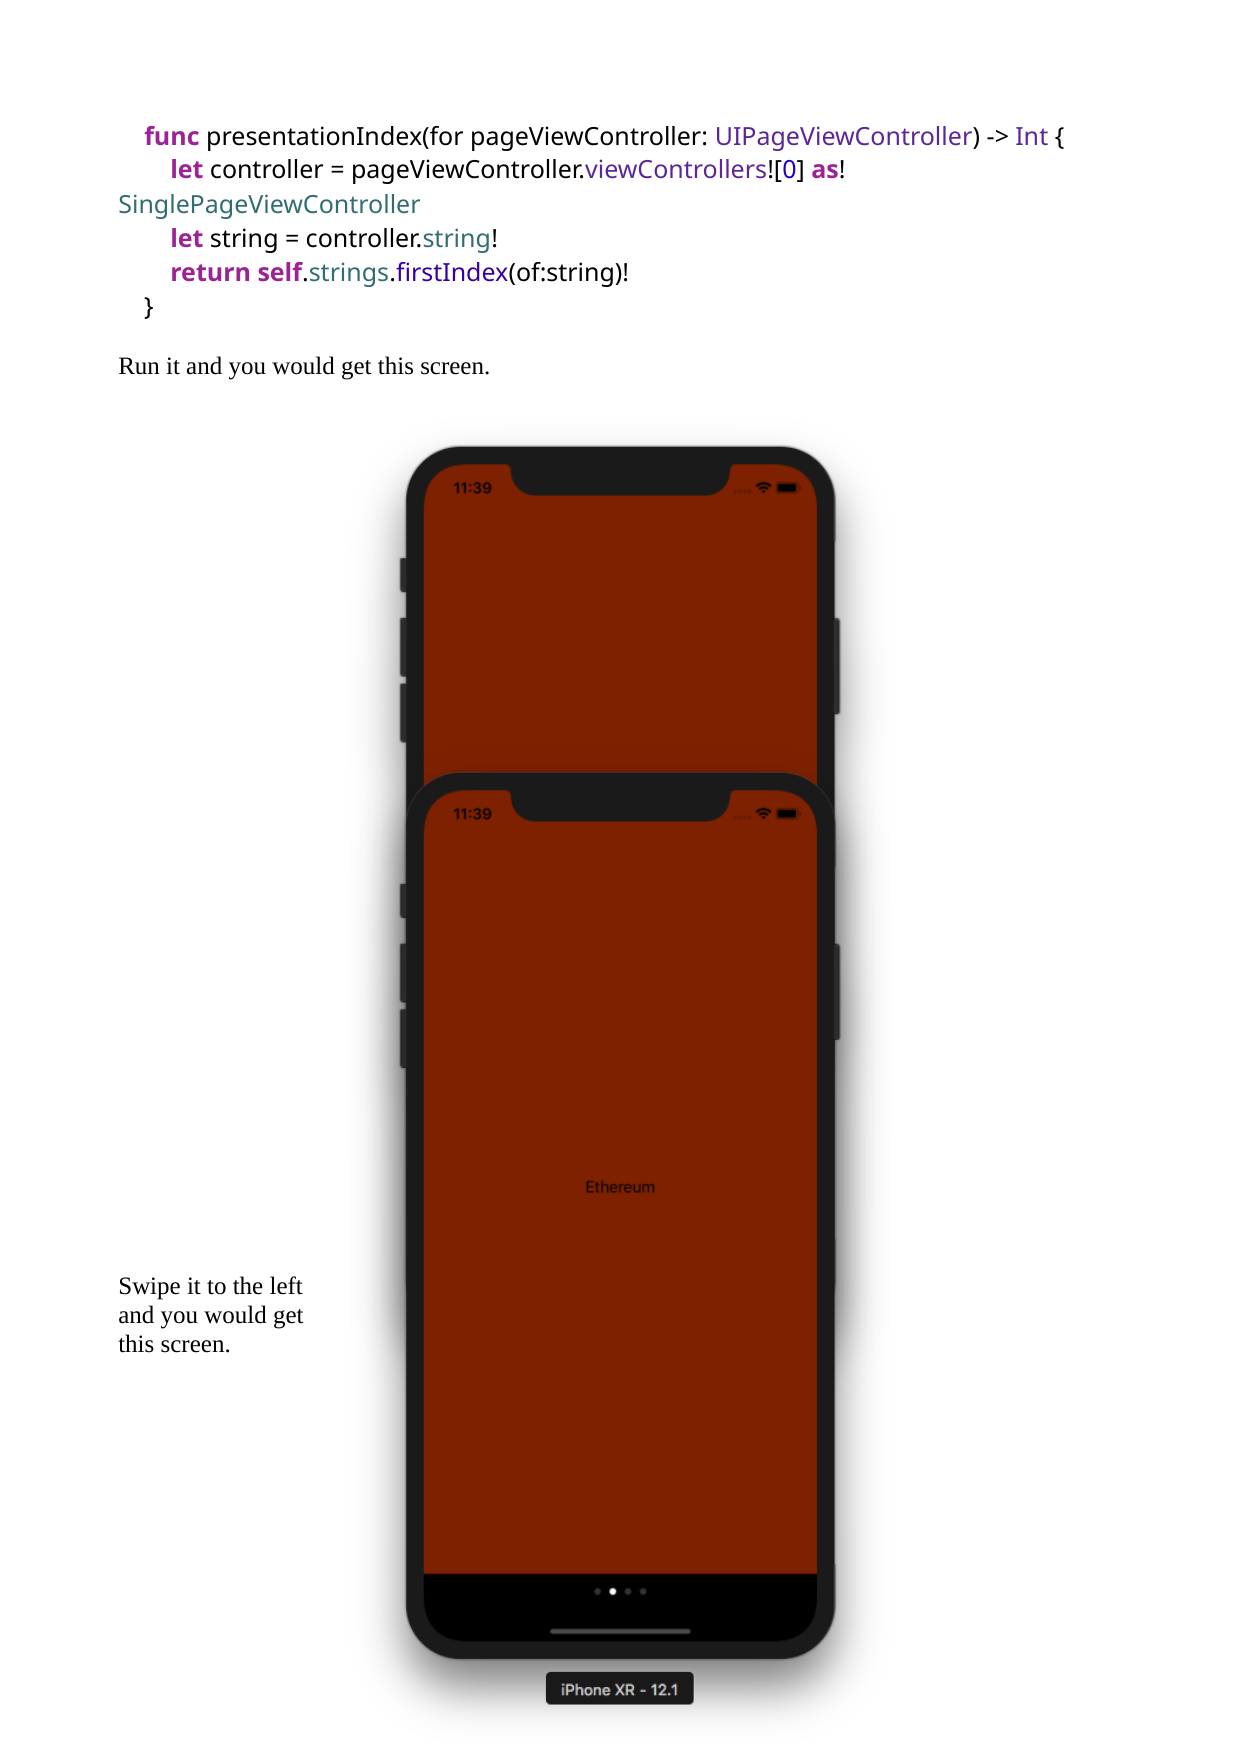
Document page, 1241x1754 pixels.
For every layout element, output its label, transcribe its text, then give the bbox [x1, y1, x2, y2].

text Run it and you would get this screen. [118, 351, 1122, 380]
text Swipe it to the left and you would get this screen. [118, 1271, 330, 1357]
text let string = controller.string! [118, 220, 1122, 254]
text let controller = pageViewController.viewControllers![0] as! SinglePageViewController [118, 152, 1122, 220]
text [911, 1271, 1122, 1357]
picture [330, 408, 911, 1754]
text } [118, 288, 1122, 322]
text func presentationIndex(for pageViewController: UIPageViewController) -> Int { [118, 118, 1122, 152]
text return self.strings.firstIndex(of:string)! [118, 254, 1122, 288]
